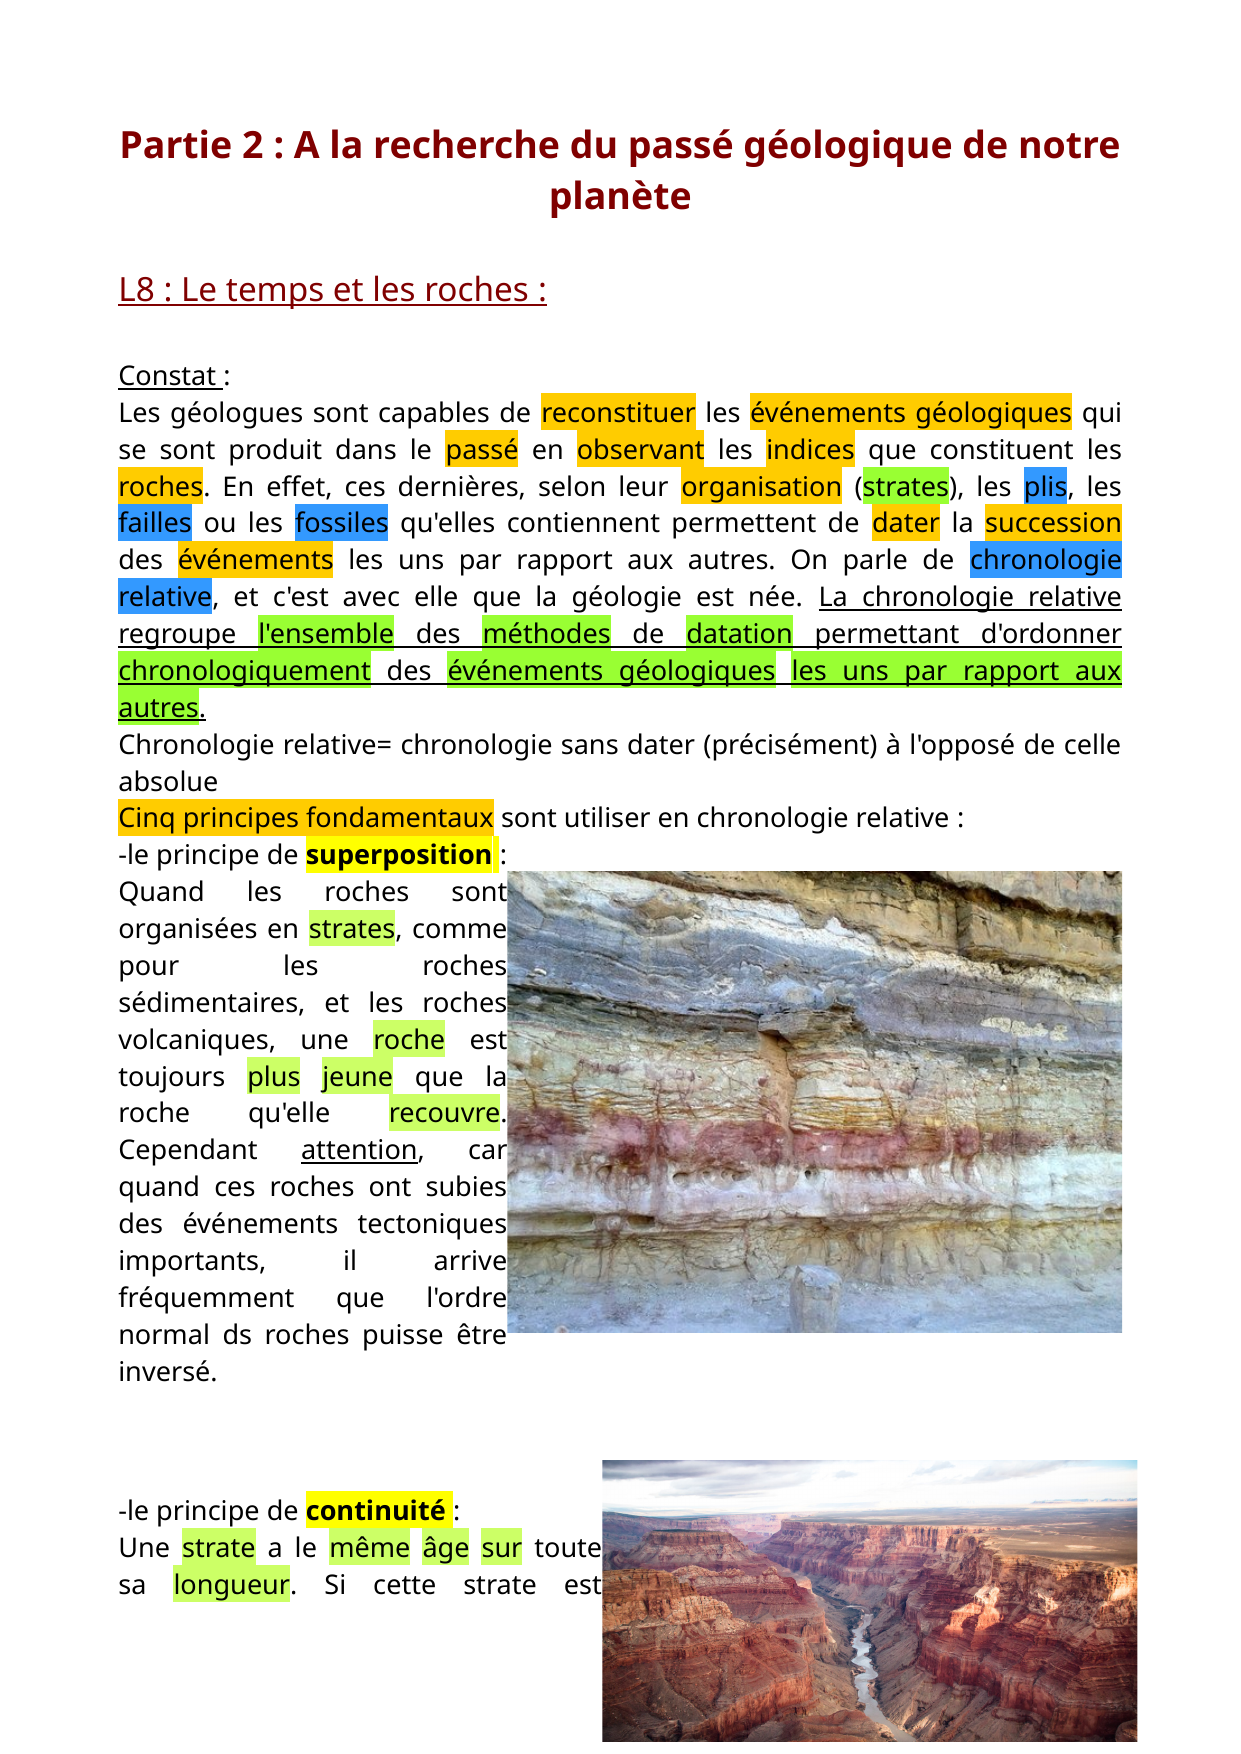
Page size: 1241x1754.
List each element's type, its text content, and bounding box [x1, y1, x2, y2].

text -le principe de continuité : [118, 1491, 602, 1528]
text -le principe de superposition : [118, 836, 1122, 873]
picture [507, 871, 1123, 1333]
text Les géologues sont capables de reconstituer les événements géologiques qui se sont produit dans le passé en observant les indices que constituent les roches. En effet, ces dernières, selon leur organisation (strates), les plis, les failles ou les fossiles qu'elles contiennent permettent de dater la succession des événements les uns par rapport aux autres. On parle de chronologie relative, et c'est avec elle que la géologie est née. La chronologie relative regroupe l'ensemble des méthodes de datation permettant d'ordonner [118, 393, 1122, 646]
text Partie 2 : A la recherche du passé géologique de notre planète [118, 118, 1122, 220]
text Quand les roches sont organisées en strates, comme pour les roches sédimentaires, et les roches volcaniques, une roche est toujours plus jeune que la roche qu'elle recouvre. Cependant attention, car quand ces roches ont subies des événements tectoniques importants, il arrive fréquemment que l'ordre normal ds roches puisse être inversé. [118, 873, 1122, 1389]
text chronologiquement des événements géologiques les uns par rapport aux [118, 648, 1122, 683]
text Une strate a le même âge sur toute sa longueur. Si cette strate est [118, 1528, 602, 1602]
text L8 : Le temps et les roches : [118, 266, 1122, 311]
text Cinq principes fondamentaux sont utiliser en chronologie relative : [118, 799, 1122, 836]
text autres. [118, 685, 1122, 725]
picture [602, 1460, 1138, 1742]
text Chronologie relative= chronologie sans dater (précisément) à l'opposé de celle absolue [118, 725, 1122, 799]
text Constat : [118, 356, 1122, 393]
